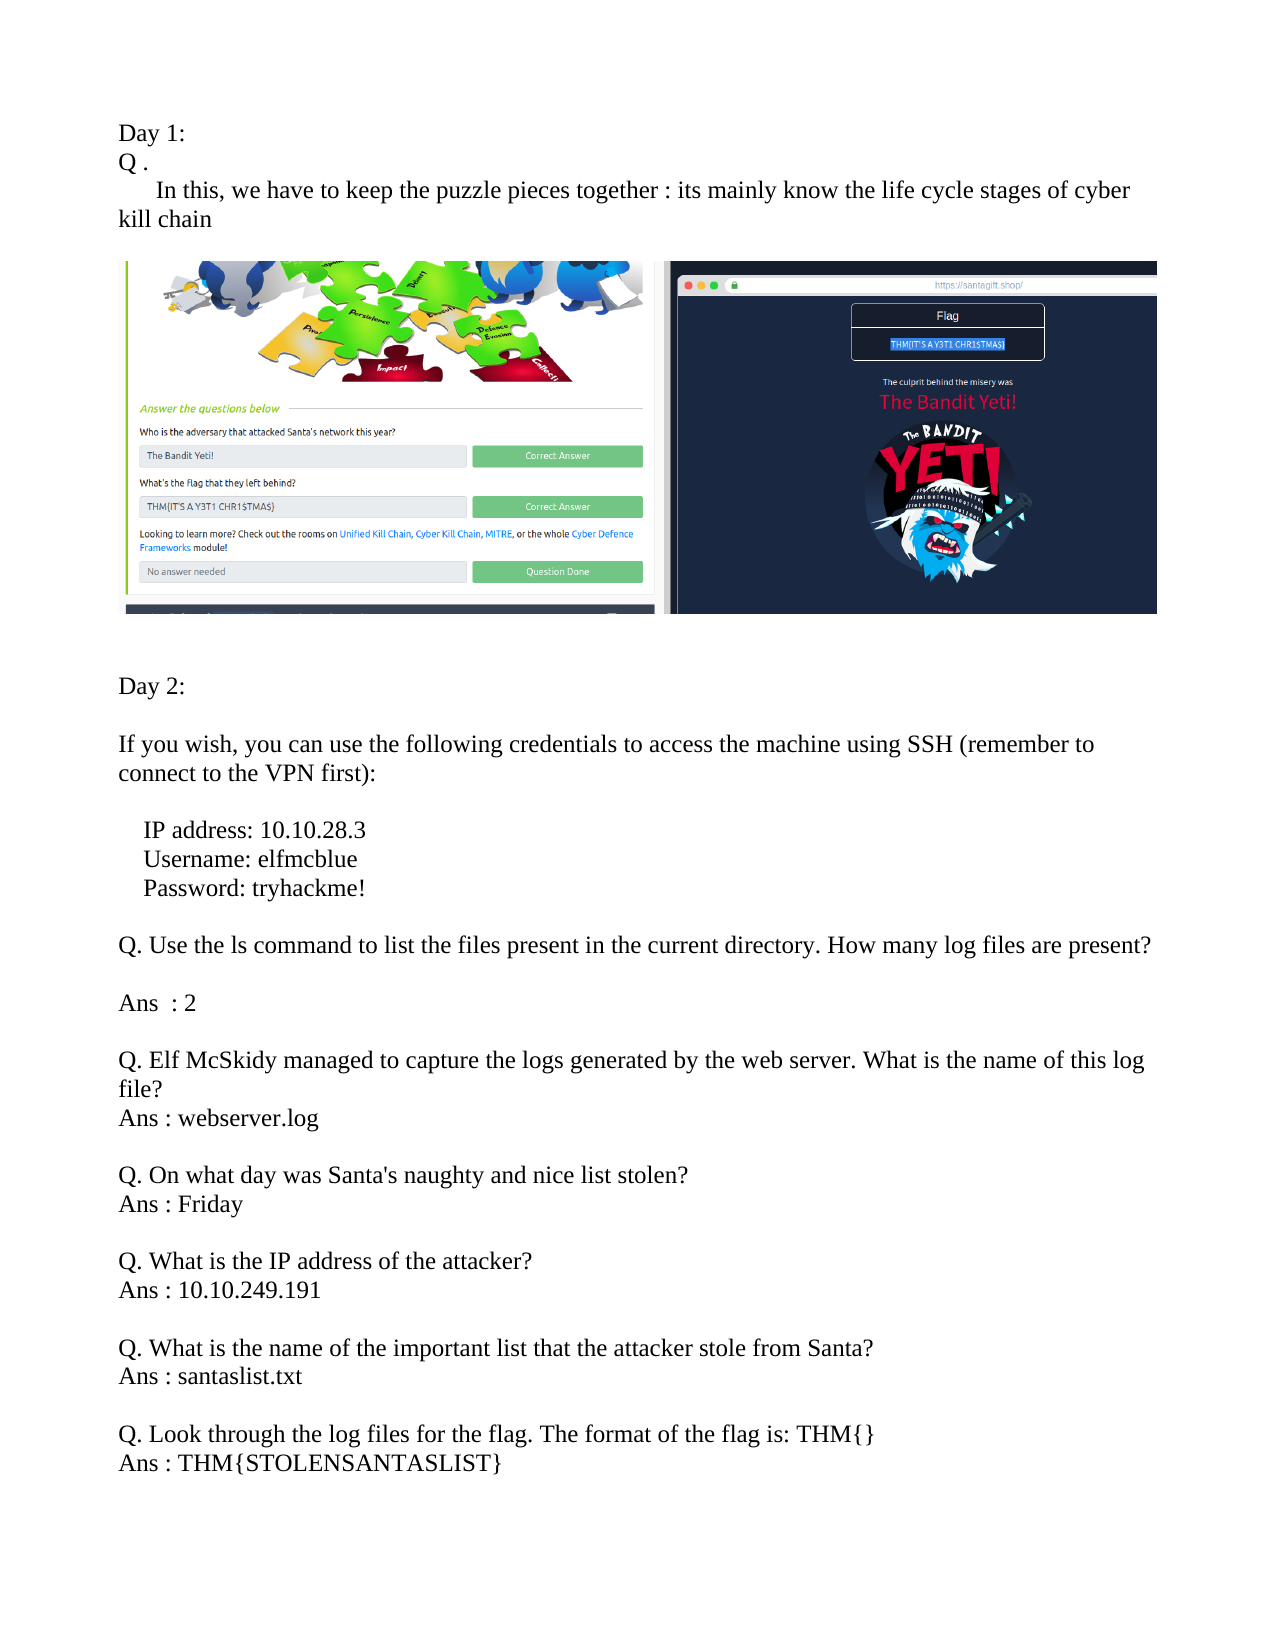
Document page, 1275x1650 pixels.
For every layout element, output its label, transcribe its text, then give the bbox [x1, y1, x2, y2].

text Q. Look through the log files for the flag. The format of the flag is: THM{} [118, 1419, 1157, 1448]
text Q. Use the ls command to list the files present in the current directory. How many log files are present? [118, 930, 1157, 959]
text Q. Elf McSkidy managed to capture the logs generated by the web server. What is the name of this log file? [118, 1045, 1157, 1103]
text Ans : THM{STOLENSANTASLIST} [118, 1448, 1157, 1476]
text Username: elfmcblue [118, 844, 1157, 873]
text Ans : 10.10.249.191 [118, 1275, 1157, 1304]
text Day 2: [118, 671, 1157, 700]
text Ans : Friday [118, 1189, 1157, 1218]
text If you wish, you can use the following credentials to access the machine using SSH (remember to connect to the VPN first): [118, 729, 1157, 786]
text Q. What is the name of the important list that the attacker stole from Santa? [118, 1333, 1157, 1361]
text In this, we have to keep the puzzle pieces together : its mainly know the life cycle stages of cyber kill chain [118, 176, 1157, 233]
text Q. On what day was Santa's naughty and nice list stolen? [118, 1160, 1157, 1189]
picture [118, 261, 1157, 614]
text Ans : santaslist.txt [118, 1361, 1157, 1390]
text Q . [118, 147, 1157, 176]
text Ans : 2 [118, 988, 1157, 1016]
text IP address: 10.10.28.3 [118, 815, 1157, 844]
text Day 1: [118, 118, 1157, 147]
text Q. What is the IP address of the attacker? [118, 1246, 1157, 1275]
text Password: tryhackme! [118, 873, 1157, 901]
text Ans : webserver.log [118, 1103, 1157, 1131]
